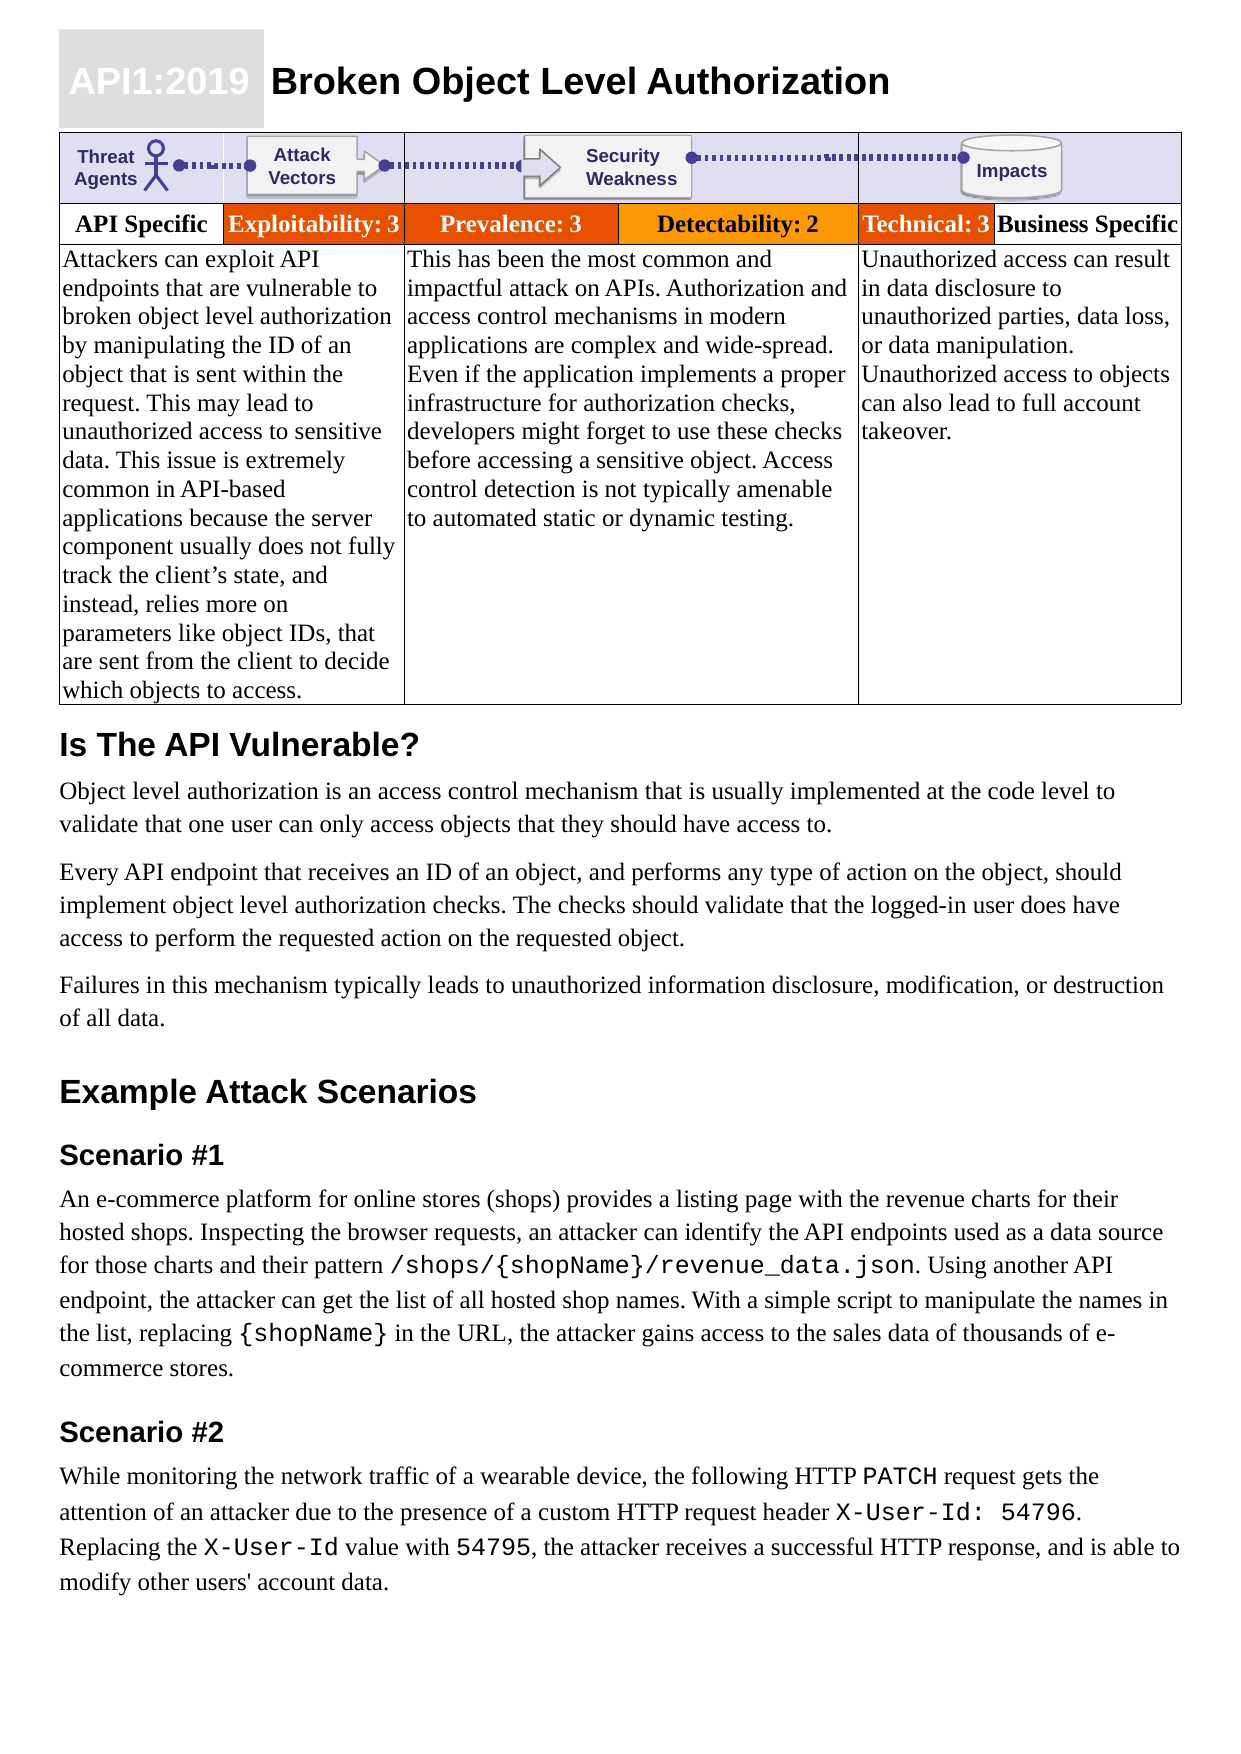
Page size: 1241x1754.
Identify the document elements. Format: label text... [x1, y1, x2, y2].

table_cell Unauthorized access can result in data disclosure to unauthorized parties, data loss, or data manipulation. Unauthorized access to objects can also lead to full account takeover. [859, 245, 1181, 704]
text An e-commerce platform for online stores (shops) provides a listing page with the revenue charts for their hosted shops. Inspecting the browser requests, an attacker can identify the API endpoints used as a data source for those charts and their pattern /shops/{shopName}/revenue_data.json. Using another API endpoint, the attacker can get the list of all hosted shop names. With a simple script to manipulate the names in the list, replacing {shopName} in the URL, the attacker gains access to the sales data of thousands of e-commerce stores. [59, 1184, 1181, 1382]
table_cell Technical: 3 [859, 204, 994, 244]
text While monitoring the network traffic of a wearable device, the following HTTP PATCH request gets the attention of an attacker due to the presence of a custom HTTP request header X-User-Id: 54796. Replacing the X-User-Id value with 54795, the attacker receives a successful HTTP response, and is able to modify other users' account data. [59, 1461, 1181, 1596]
text Object level authorization is an access control mechanism that is usually implemented at the code level to validate that one user can only access objects that they should have access to. [59, 776, 1181, 838]
subtitle Is The API Vulnerable? [59, 725, 1181, 763]
table_cell This has been the most common and impactful attack on APIs. Authorization and access control mechanisms in modern applications are complex and wide-spread. Even if the application implements a proper infrastructure for authorization checks, developers might forget to use these checks before accessing a sensitive object. Access control detection is not typically amenable to automated static or dynamic testing. [405, 245, 858, 704]
text Failures in this mechanism typically leads to unauthorized information disclosure, modification, or destruction of all data. [59, 970, 1181, 1032]
table_cell Exploitability: 3 [224, 204, 404, 244]
table_header [618, 133, 858, 203]
subtitle Scenario #1 [59, 1137, 1181, 1171]
table_header [994, 133, 1181, 203]
subtitle Example Attack Scenarios [59, 1072, 1181, 1110]
table_header [405, 133, 618, 203]
table_cell API Specific [60, 204, 223, 244]
table_cell Attackers can exploit API endpoints that are vulnerable to broken object level authorization by manipulating the ID of an object that is sent within the request. This may lead to unauthorized access to sensitive data. This issue is extremely common in API-based applications because the server component usually does not fully track the client’s state, and instead, relies more on parameters like object IDs, that are sent from the client to decide which objects to access. [60, 245, 404, 704]
table_header [859, 133, 994, 203]
table_cell Prevalence: 3 [405, 204, 618, 244]
table_header [60, 133, 223, 203]
table_cell Detectability: 2 [619, 204, 858, 244]
table_header [224, 133, 404, 203]
table_cell Business Specific [995, 204, 1181, 244]
text Every API endpoint that receives an ID of an object, and performs any type of action on the object, should implement object level authorization checks. The checks should validate that the logged-in user does have access to perform the requested action on the requested object. [59, 857, 1181, 951]
subtitle Scenario #2 [59, 1415, 1181, 1449]
